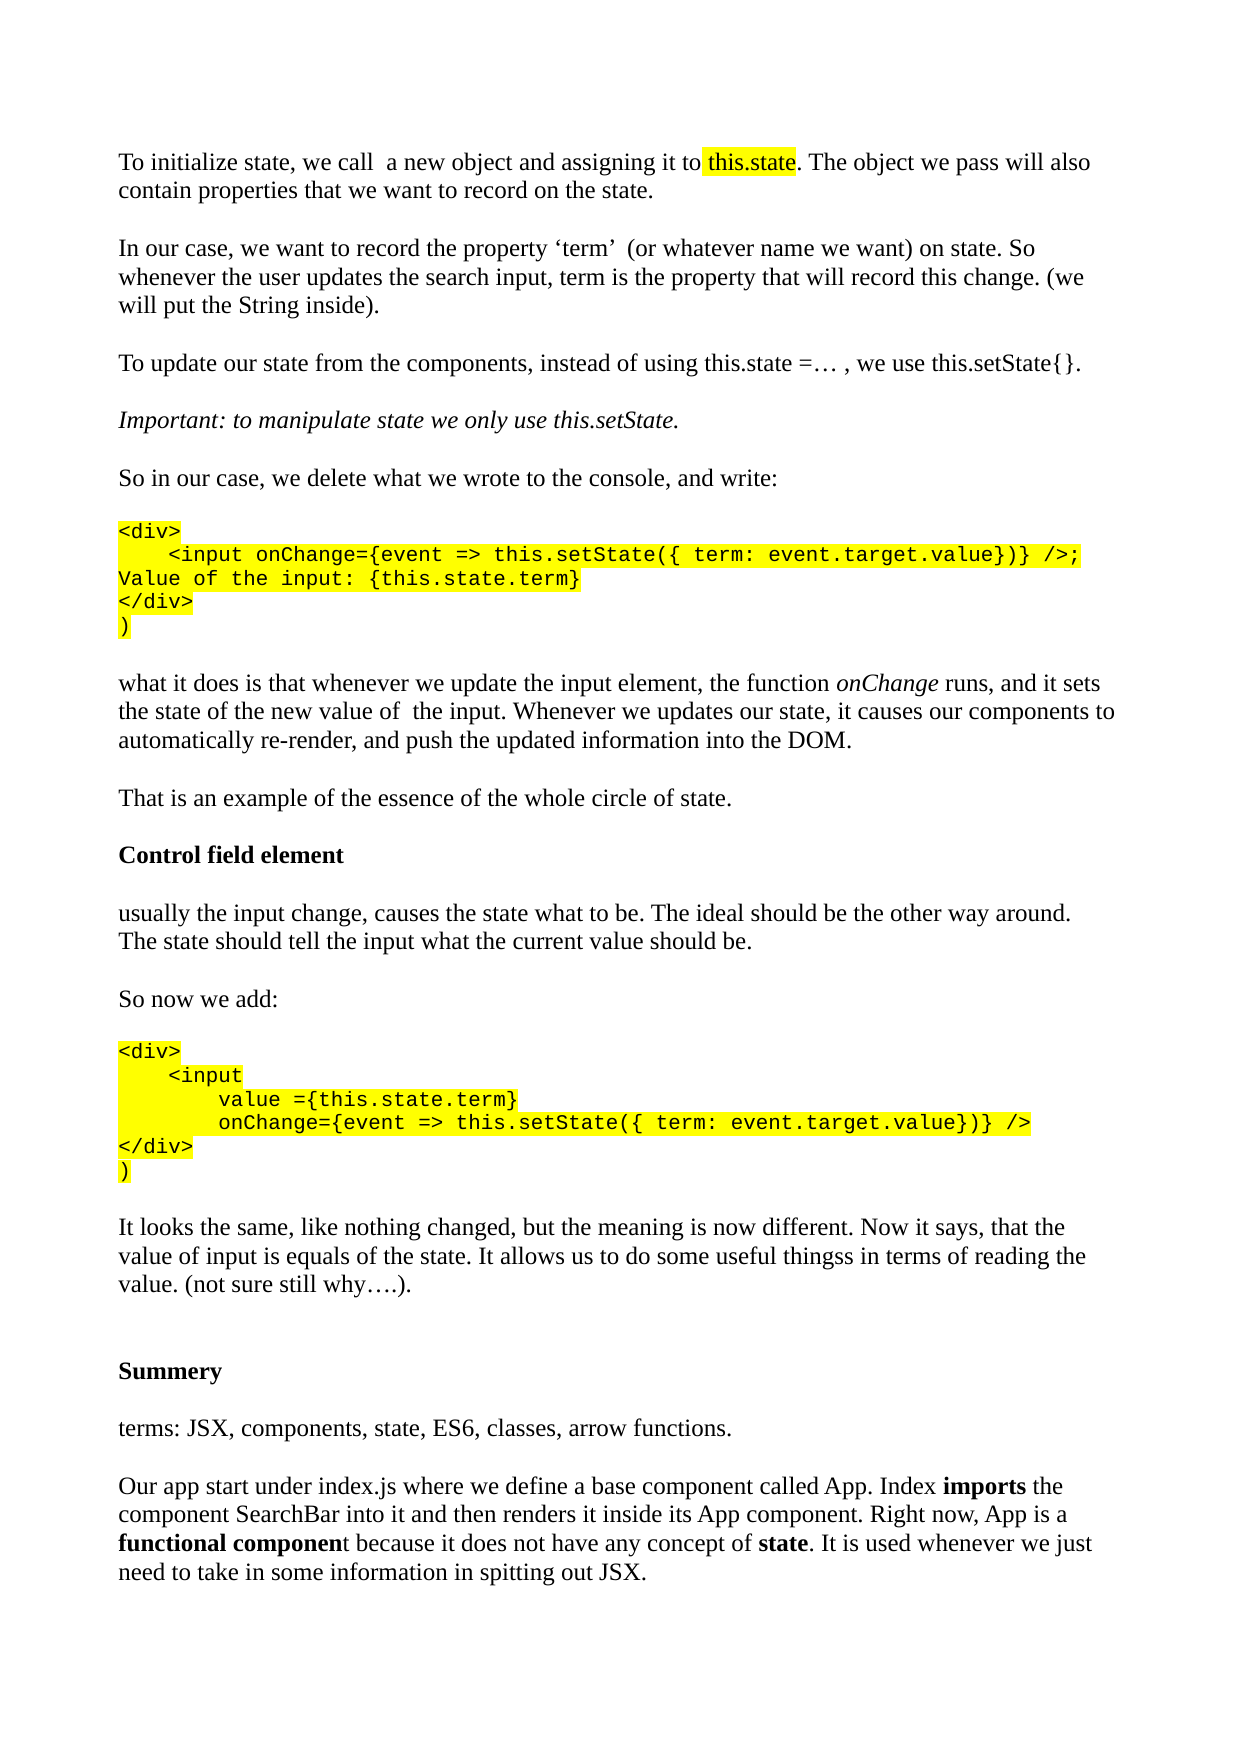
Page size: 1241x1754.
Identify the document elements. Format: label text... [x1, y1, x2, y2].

text So in our case, we delete what we wrote to the console, and write: [118, 463, 1122, 492]
text terms: JSX, components, state, ES6, classes, arrow functions. [118, 1413, 1122, 1442]
text It looks the same, like nothing changed, but the meaning is now different. Now it says, that the value of input is equals of the state. It allows us to do some useful thingss in terms of reading the value. (not sure still why….). [118, 1212, 1122, 1298]
text ) [118, 615, 1122, 639]
text </div> [118, 1136, 1122, 1159]
text ) [118, 1159, 1122, 1183]
text <div> [118, 521, 1122, 544]
text what it does is that whenever we update the input element, the function onChange runs, and it sets the state of the new value of the input. Whenever we updates our state, it causes our components to automatically re-render, and push the updated information into the DOM. [118, 668, 1122, 754]
text The state should tell the input what the current value should be. [118, 926, 1122, 955]
text Summery [118, 1356, 1122, 1384]
text In our case, we want to record the property ‘term’ (or whatever name we want) on state. So whenever the user updates the search input, term is the property that will record this change. (we will put the String inside). [118, 233, 1122, 319]
text So now we add: [118, 984, 1122, 1013]
text </div> [118, 592, 1122, 615]
text usually the input change, causes the state what to be. The ideal should be the other way around. [118, 898, 1122, 926]
text Value of the input: {this.state.term} [118, 568, 1122, 592]
text To update our state from the components, instead of using this.state =… , we use this.setState{}. [118, 348, 1122, 377]
text Our app start under index.js where we define a base component called App. Index imports the component SearchBar into it and then renders it inside its App component. Right now, App is a functional component because it does not have any concept of state. It is used whenever we just need to take in some information in spitting out JSX. [118, 1471, 1122, 1586]
text Control field element [118, 840, 1122, 869]
text Important: to manipulate state we only use this.setState. [118, 406, 1122, 434]
text <input [118, 1065, 1122, 1089]
text onChange={event => this.setState({ term: event.target.value})} /> [118, 1112, 1122, 1136]
text <div> [118, 1041, 1122, 1065]
text <input onChange={event => this.setState({ term: event.target.value})} />; [118, 544, 1122, 568]
text value ={this.state.term} [118, 1089, 1122, 1112]
text To initialize state, we call a new object and assigning it to this.state. The object we pass will also contain properties that we want to record on the state. [118, 147, 1122, 204]
text That is an example of the essence of the whole circle of state. [118, 783, 1122, 811]
